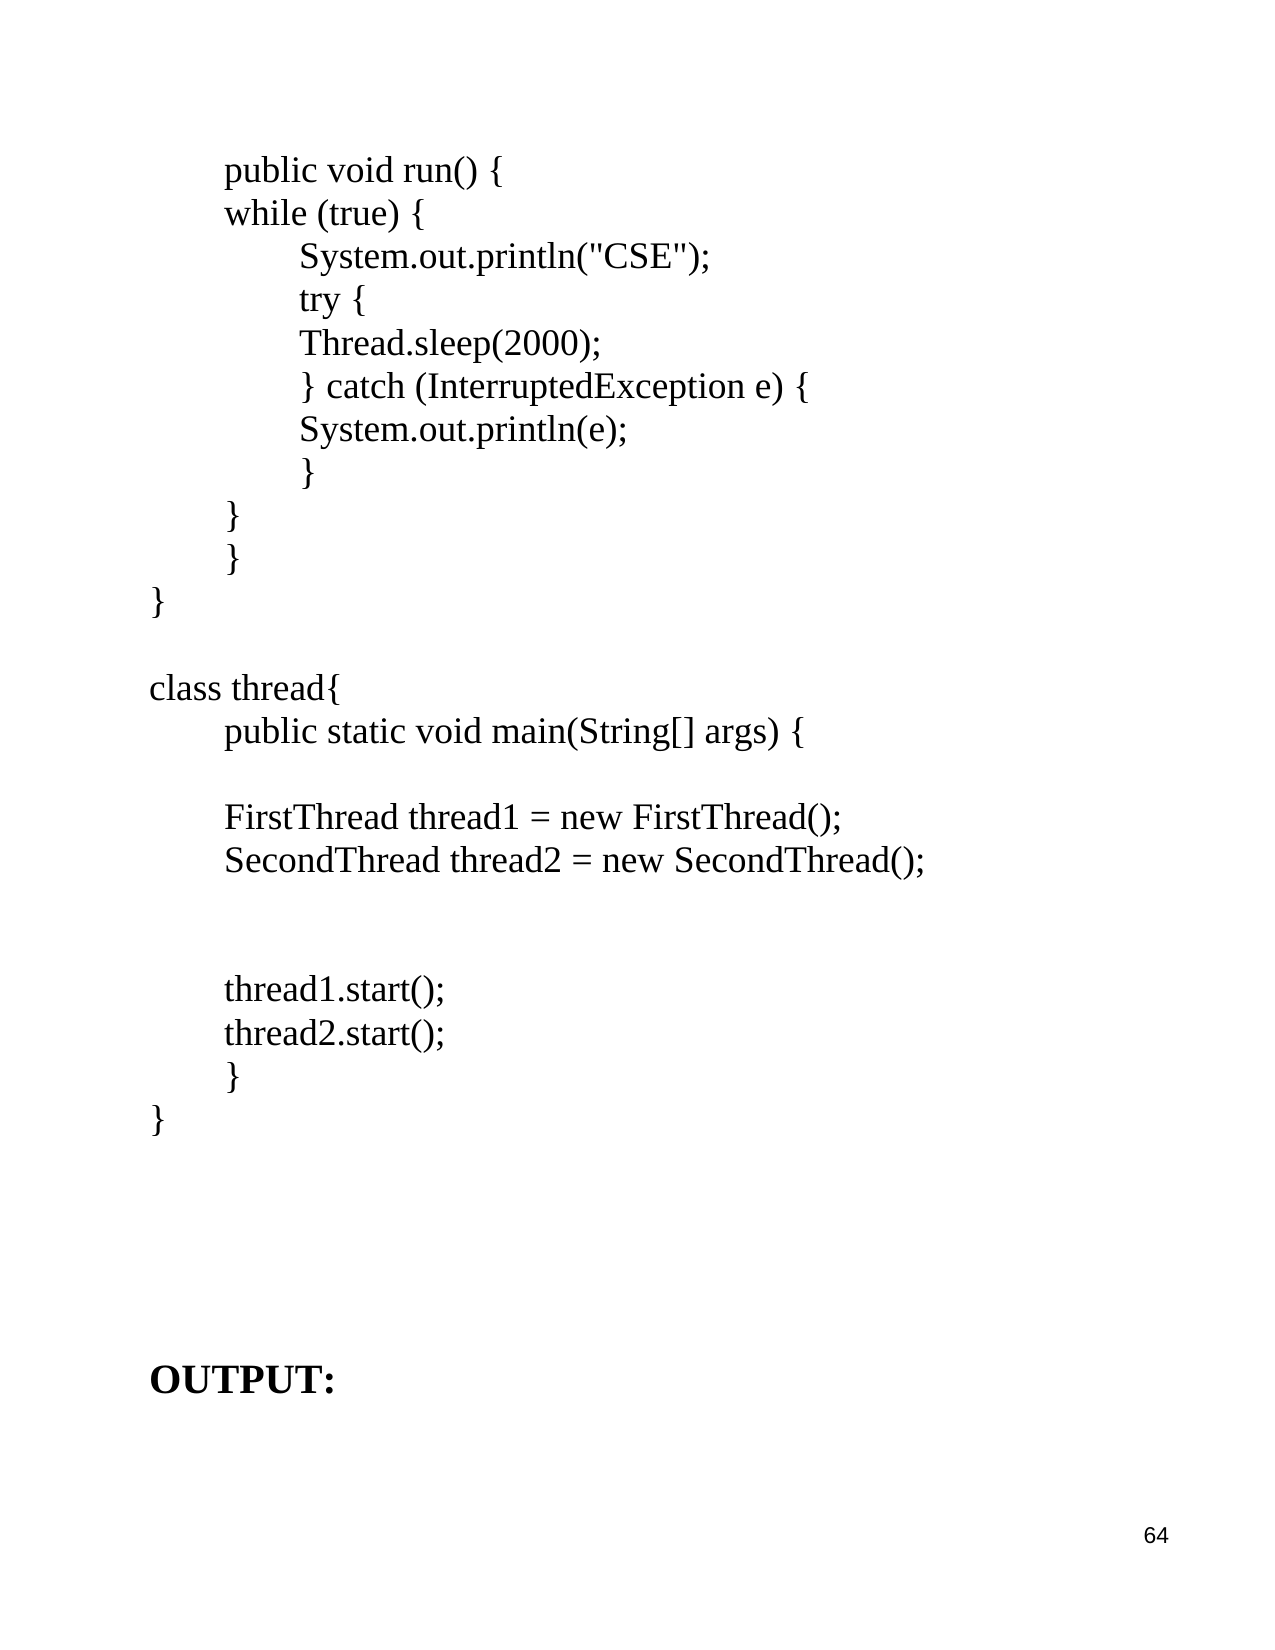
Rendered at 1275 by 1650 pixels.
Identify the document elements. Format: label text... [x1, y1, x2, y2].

text public void run() { [149, 147, 1169, 191]
text class thread{ [149, 665, 1169, 708]
text while (true) { [149, 191, 1169, 234]
text thread1.start(); [149, 967, 1169, 1010]
text OUTPUT: [149, 1355, 1169, 1403]
text } [149, 1053, 1169, 1096]
text thread2.start(); [149, 1010, 1169, 1053]
text SecondThread thread2 = new SecondThread(); [149, 837, 1169, 881]
text Thread.sleep(2000); [149, 320, 1169, 363]
text } [149, 579, 1169, 622]
text public static void main(String[] args) { [149, 708, 1169, 751]
text System.out.println("CSE"); [149, 234, 1169, 277]
text } [149, 492, 1169, 536]
text } [149, 1096, 1169, 1139]
text } [149, 536, 1169, 579]
text } [149, 449, 1169, 492]
text } catch (InterruptedException e) { [149, 363, 1169, 406]
text FirstThread thread1 = new FirstThread(); [149, 794, 1169, 837]
text System.out.println(e); [149, 406, 1169, 449]
text try { [149, 277, 1169, 320]
